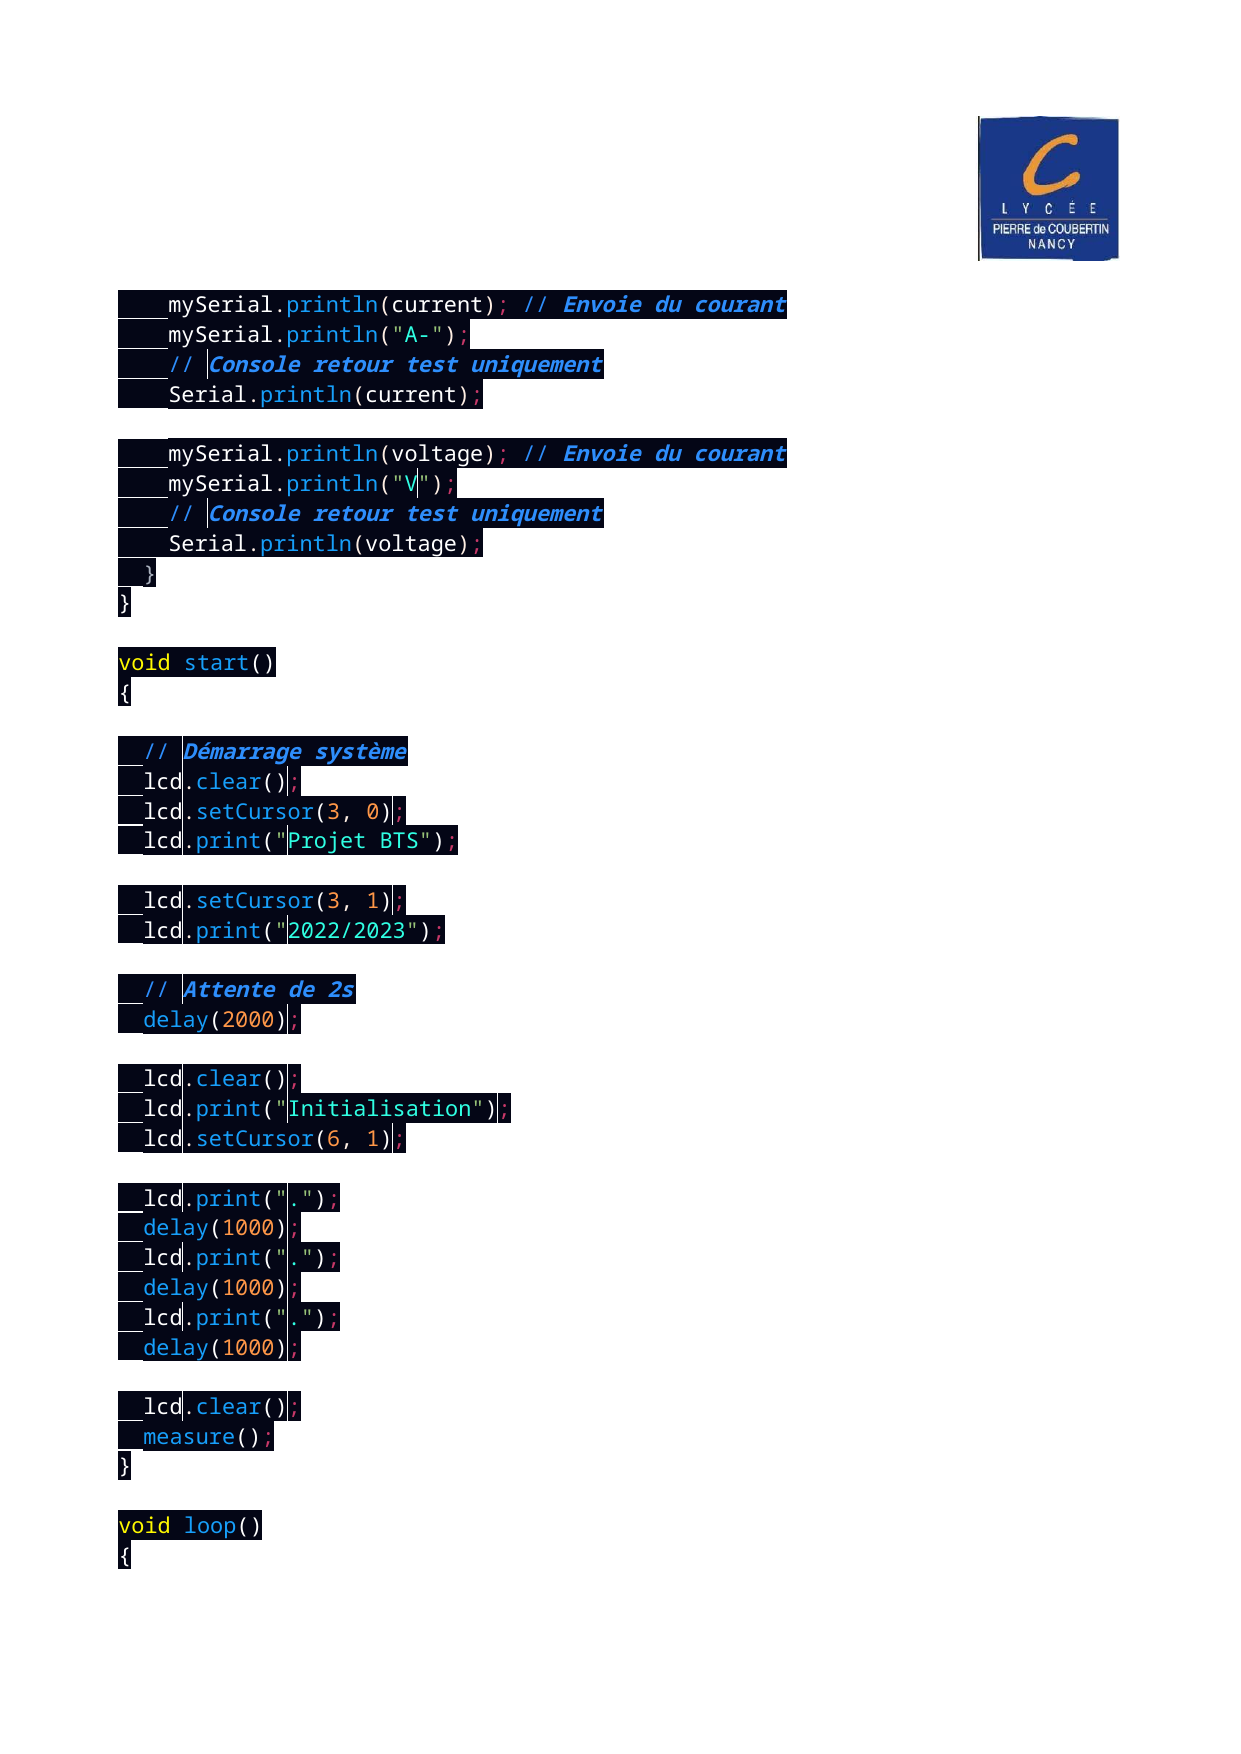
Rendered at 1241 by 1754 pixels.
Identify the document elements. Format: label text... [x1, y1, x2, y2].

text // Console retour test uniquement [118, 349, 1122, 379]
text delay(1000); [118, 1212, 1122, 1242]
text // Attente de 2s [118, 974, 1122, 1004]
text lcd.clear(); [118, 1391, 1122, 1421]
text lcd.print("Initialisation"); [118, 1093, 1122, 1123]
text // Console retour test uniquement [118, 498, 1122, 528]
text delay(1000); [118, 1272, 1122, 1302]
text void loop() [118, 1510, 1122, 1540]
text mySerial.println(voltage); // Envoie du courant [118, 438, 1122, 468]
text lcd.print("."); [118, 1302, 1122, 1331]
text lcd.print("."); [118, 1242, 1122, 1272]
text lcd.clear(); [118, 766, 1122, 796]
text lcd.print("Projet BTS"); [118, 825, 1122, 855]
text lcd.print("."); [118, 1182, 1122, 1212]
text delay(2000); [118, 1004, 1122, 1034]
text lcd.setCursor(3, 0); [118, 796, 1122, 825]
text measure(); [118, 1421, 1122, 1451]
text mySerial.println(current); // Envoie du courant [118, 289, 1122, 319]
text lcd.setCursor(6, 1); [118, 1123, 1122, 1153]
text lcd.print("2022/2023"); [118, 915, 1122, 944]
text Serial.println(voltage); [118, 528, 1122, 557]
text mySerial.println("V"); [118, 468, 1122, 498]
text } [118, 557, 1122, 587]
text // Démarrage système [118, 736, 1122, 766]
text Serial.println(current); [118, 379, 1122, 409]
text delay(1000); [118, 1331, 1122, 1361]
text mySerial.println("A-"); [118, 319, 1122, 349]
picture [975, 116, 1120, 261]
text } [118, 1451, 1122, 1480]
text { [118, 677, 1122, 706]
text lcd.clear(); [118, 1063, 1122, 1093]
text } [118, 587, 1122, 617]
text lcd.setCursor(3, 1); [118, 885, 1122, 915]
text void start() [118, 647, 1122, 677]
text { [118, 1540, 1122, 1569]
